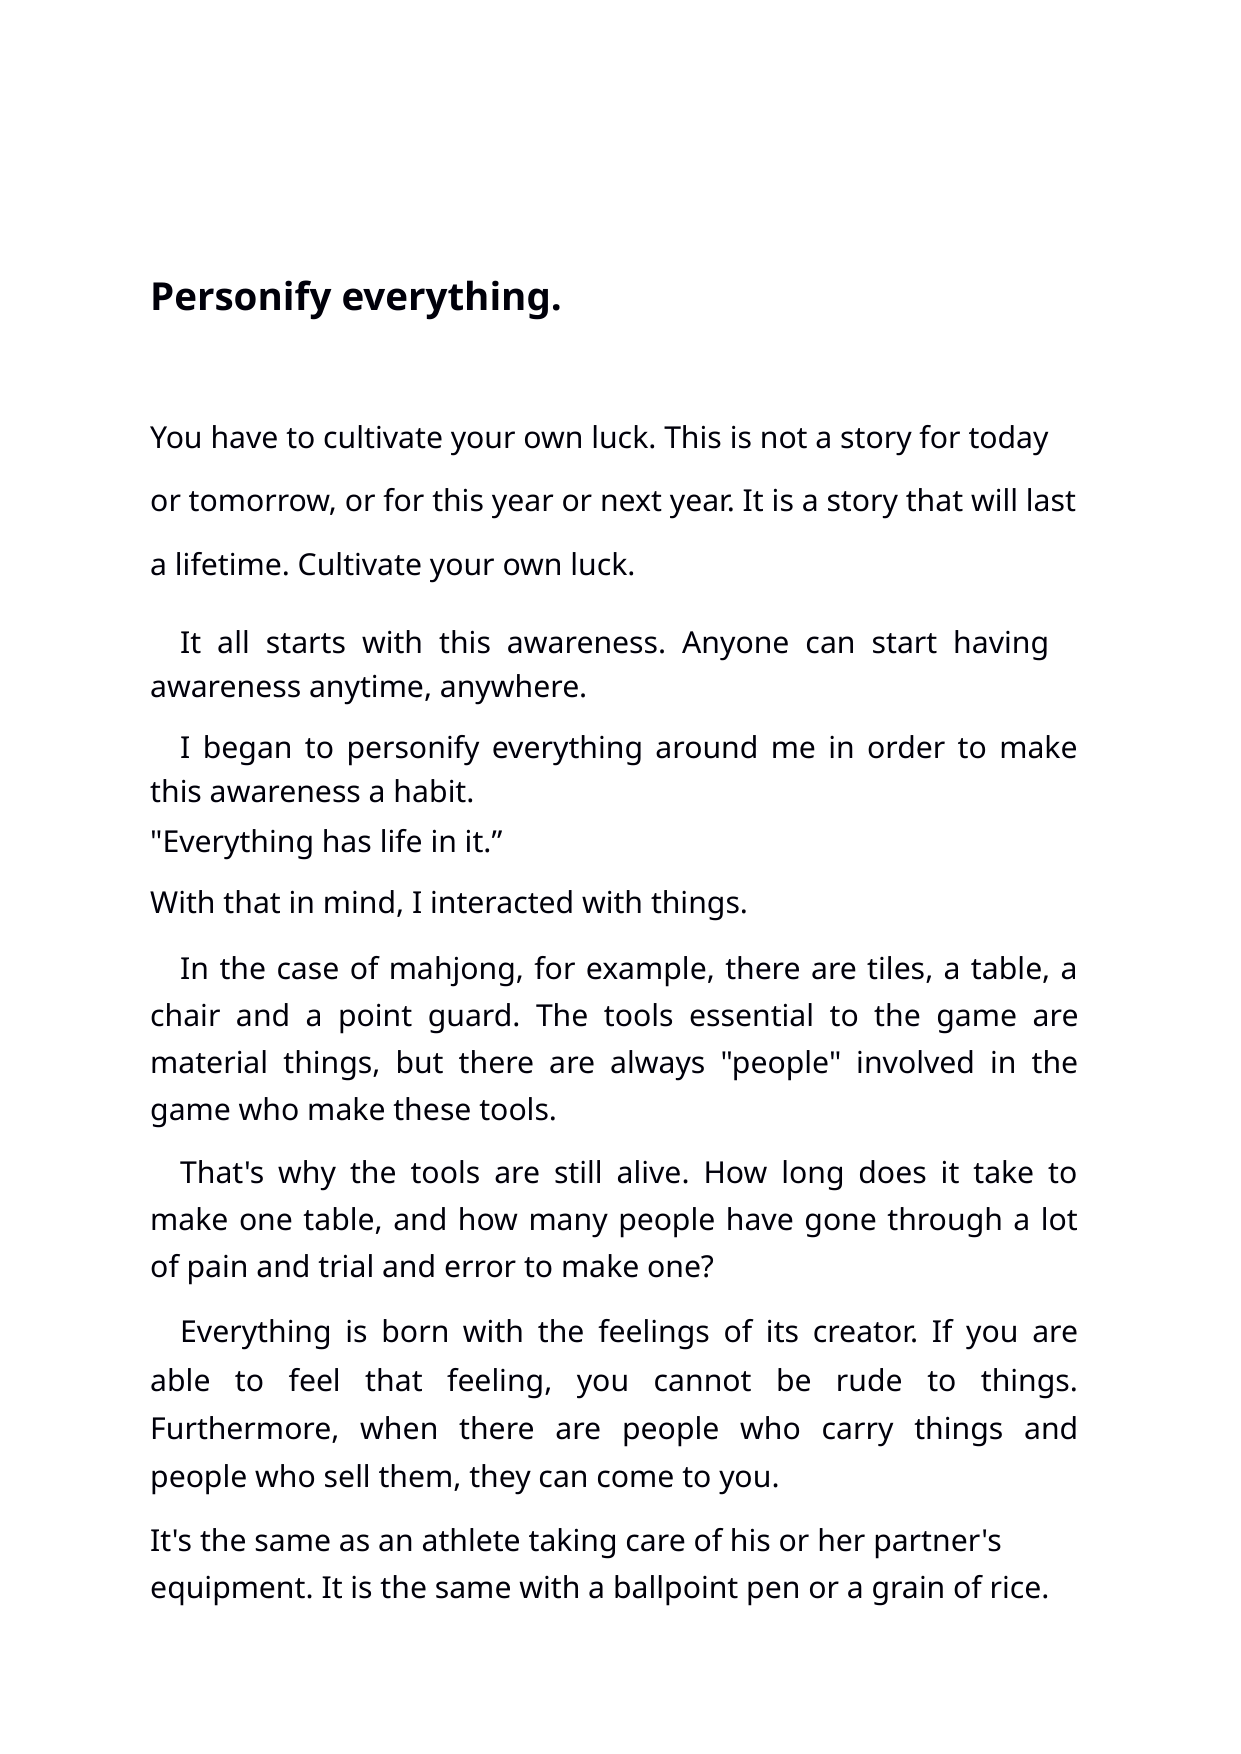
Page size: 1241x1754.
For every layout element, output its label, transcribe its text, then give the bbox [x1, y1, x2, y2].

text You have to cultivate your own luck. This is not a story for today or tomorrow, or for this year or next year. It is a story that will last a lifetime. Cultivate your own luck. [150, 397, 1079, 588]
text That's why the tools are still alive. How long does it take to make one table, and how many people have gone through a lot of pain and trial and error to make one? [150, 1146, 1079, 1287]
text Personify everything. [150, 279, 1090, 318]
text It's the same as an athlete taking care of his or her partner's equipment. It is the same with a ballpoint pen or a grain of rice. [150, 1514, 1079, 1608]
text I began to personify everything around me in order to make this awareness a habit. [150, 724, 1079, 812]
text With that in mind, I interacted with things. [150, 889, 1090, 919]
text In the case of mahjong, for example, there are tiles, a table, a chair and a point guard. The tools essential to the game are material things, but there are always "people" involved in the game who make these tools. [150, 942, 1079, 1129]
text It all starts with this awareness. Anyone can start having awareness anytime, anywhere. [150, 619, 1050, 707]
text "Everything has life in it.” [150, 829, 1090, 859]
text Everything is born with the feelings of its creator. If you are able to feel that feeling, you cannot be rude to things. Furthermore, when there are people who carry things and people who sell them, they can come to you. [150, 1304, 1079, 1497]
